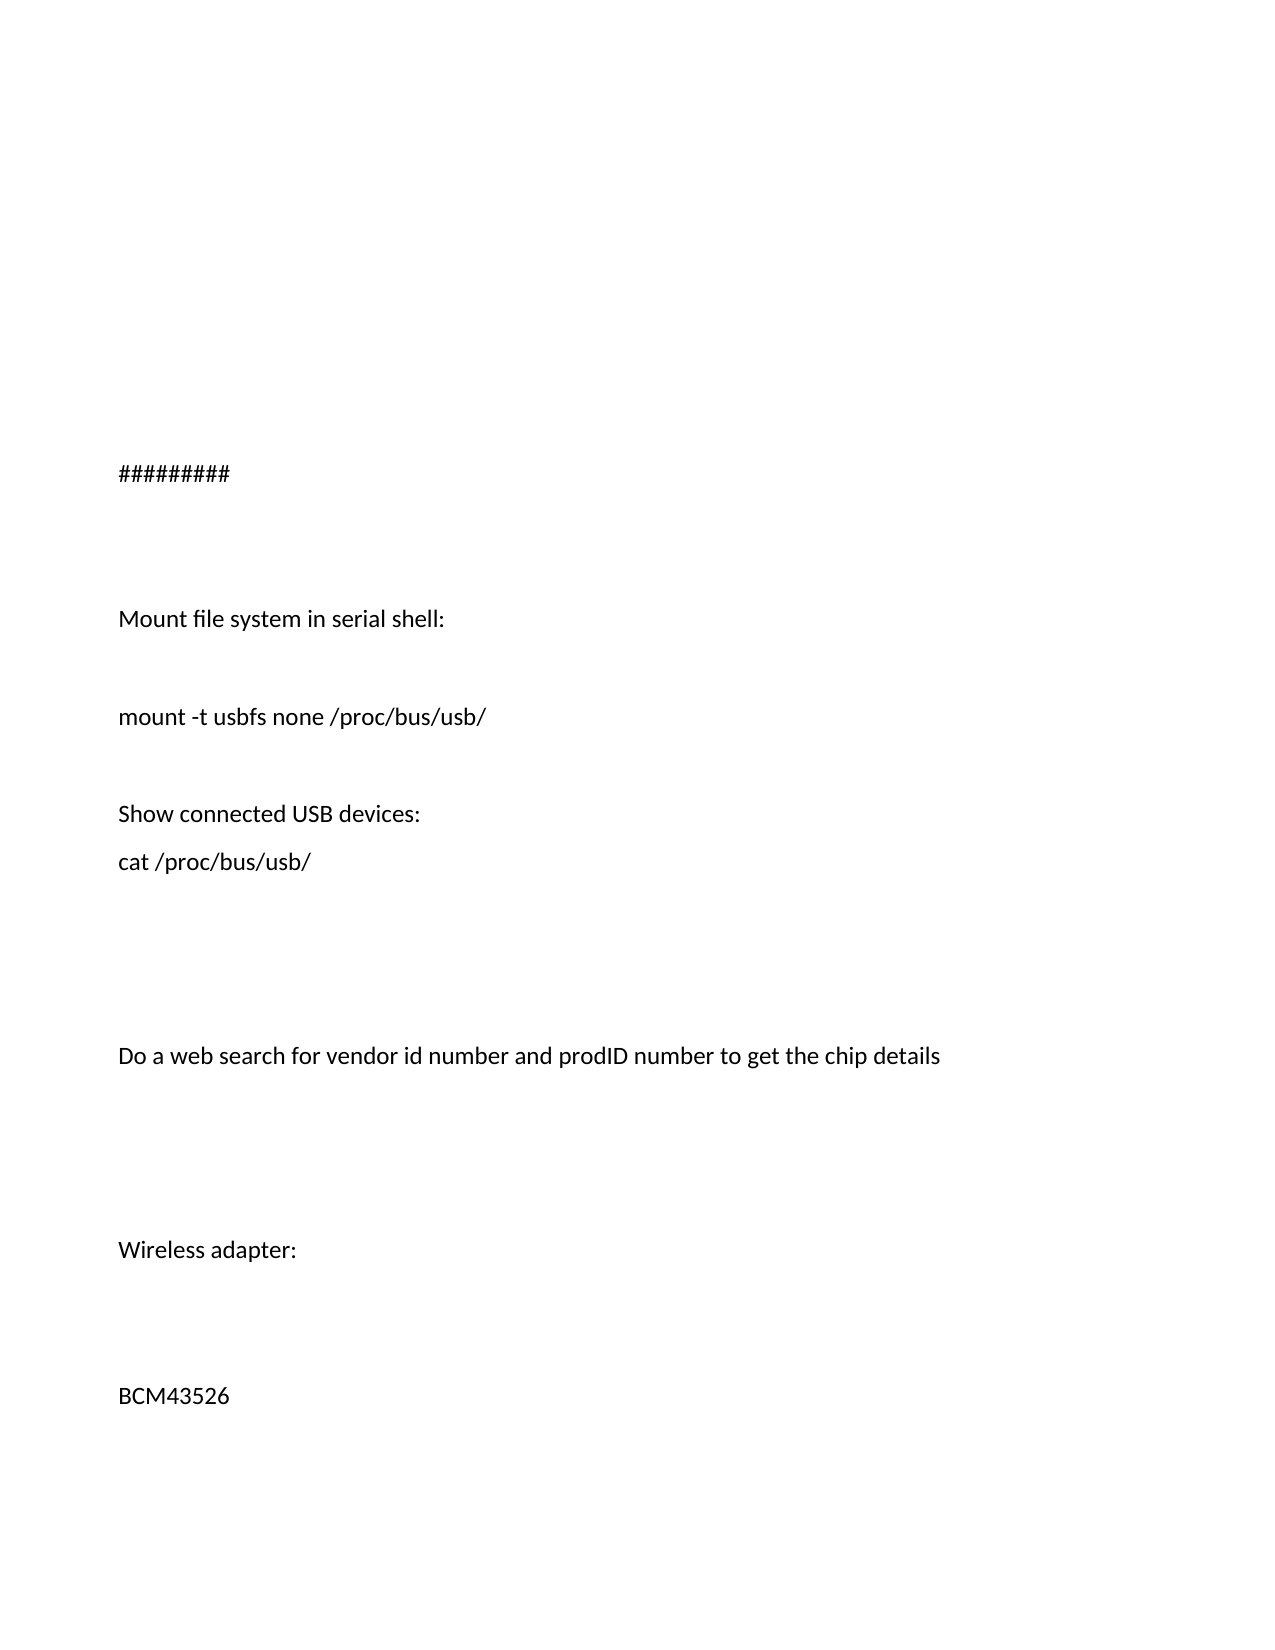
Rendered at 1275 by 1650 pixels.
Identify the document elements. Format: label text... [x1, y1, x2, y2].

text mount -t usbfs none /proc/bus/usb/ [118, 701, 1157, 731]
text Mount file system in serial shell: [118, 603, 1157, 634]
text ######### [118, 458, 1157, 488]
text Wireless adapter: [118, 1234, 1157, 1265]
text BCM43526 [118, 1380, 1157, 1411]
text Do a web search for vendor id number and prodID number to get the chip details [118, 1040, 1157, 1071]
text cat /proc/bus/usb/ [118, 846, 1157, 877]
text Show connected USB devices: [118, 798, 1157, 828]
